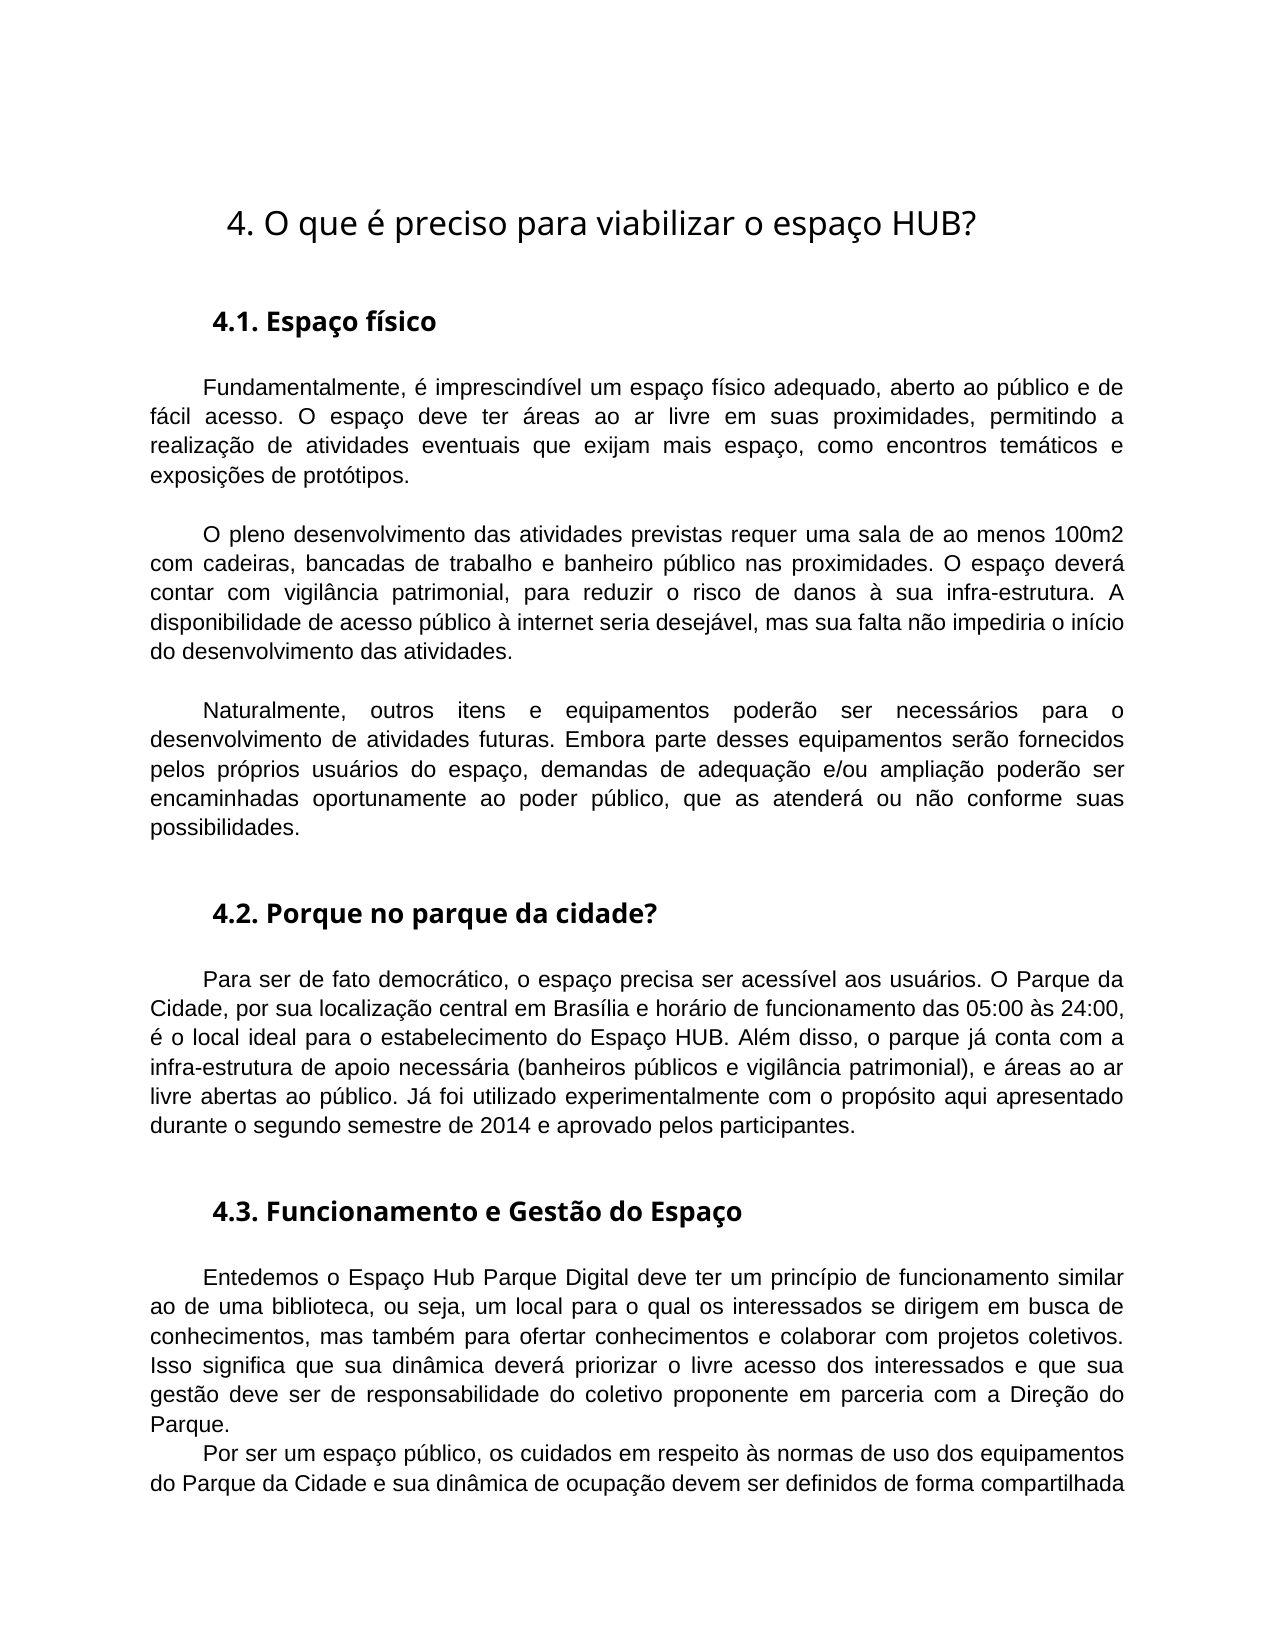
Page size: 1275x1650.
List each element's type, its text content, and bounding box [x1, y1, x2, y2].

subtitle 4.2. Porque no parque da cidade? [150, 894, 1125, 931]
subtitle 4.1. Espaço físico [150, 303, 1125, 339]
text O pleno desenvolvimento das atividades previstas requer uma sala de ao menos 100m2 com cadeiras, bancadas de trabalho e banheiro público nas proximidades. O espaço deverá contar com vigilância patrimonial, para reduzir o risco de danos à sua infra-estrutura. A disponibilidade de acesso público à internet seria desejável, mas sua falta não impediria o início do desenvolvimento das atividades. [150, 521, 1125, 664]
subtitle 4. O que é preciso para viabilizar o espaço HUB? [150, 200, 1125, 246]
text Naturalmente, outros itens e equipamentos poderão ser necessários para o desenvolvimento de atividades futuras. Embora parte desses equipamentos serão fornecidos pelos próprios usuários do espaço, demandas de adequação e/ou ampliação poderão ser encaminhadas oportunamente ao poder público, que as atenderá ou não conforme suas possibilidades. [150, 697, 1125, 841]
text Entedemos o Espaço Hub Parque Digital deve ter um princípio de funcionamento similar ao de uma biblioteca, ou seja, um local para o qual os interessados se dirigem em busca de conhecimentos, mas também para ofertar conhecimentos e colaborar com projetos coletivos. Isso significa que sua dinâmica deverá priorizar o livre acesso dos interessados e que sua gestão deve ser de responsabilidade do coletivo proponente em parceria com a Direção do Parque. [150, 1264, 1125, 1437]
text Para ser de fato democrático, o espaço precisa ser acessível aos usuários. O Parque da Cidade, por sua localização central em Brasília e horário de funcionamento das 05:00 às 24:00, é o local ideal para o estabelecimento do Espaço HUB. Além disso, o parque já conta com a infra-estrutura de apoio necessária (banheiros públicos e vigilância patrimonial), e áreas ao ar livre abertas ao público. Já foi utilizado experimentalmente com o propósito aqui apresentado durante o segundo semestre de 2014 e aprovado pelos participantes. [150, 966, 1125, 1139]
text Por ser um espaço público, os cuidados em respeito às normas de uso dos equipamentos do Parque da Cidade e sua dinâmica de ocupação devem ser definidos de forma compartilhada [150, 1441, 1125, 1496]
text Fundamentalmente, é imprescindível um espaço físico adequado, aberto ao público e de fácil acesso. O espaço deve ter áreas ao ar livre em suas proximidades, permitindo a realização de atividades eventuais que exijam mais espaço, como encontros temáticos e exposições de protótipos. [150, 374, 1125, 488]
subtitle 4.3. Funcionamento e Gestão do Espaço [150, 1193, 1125, 1230]
